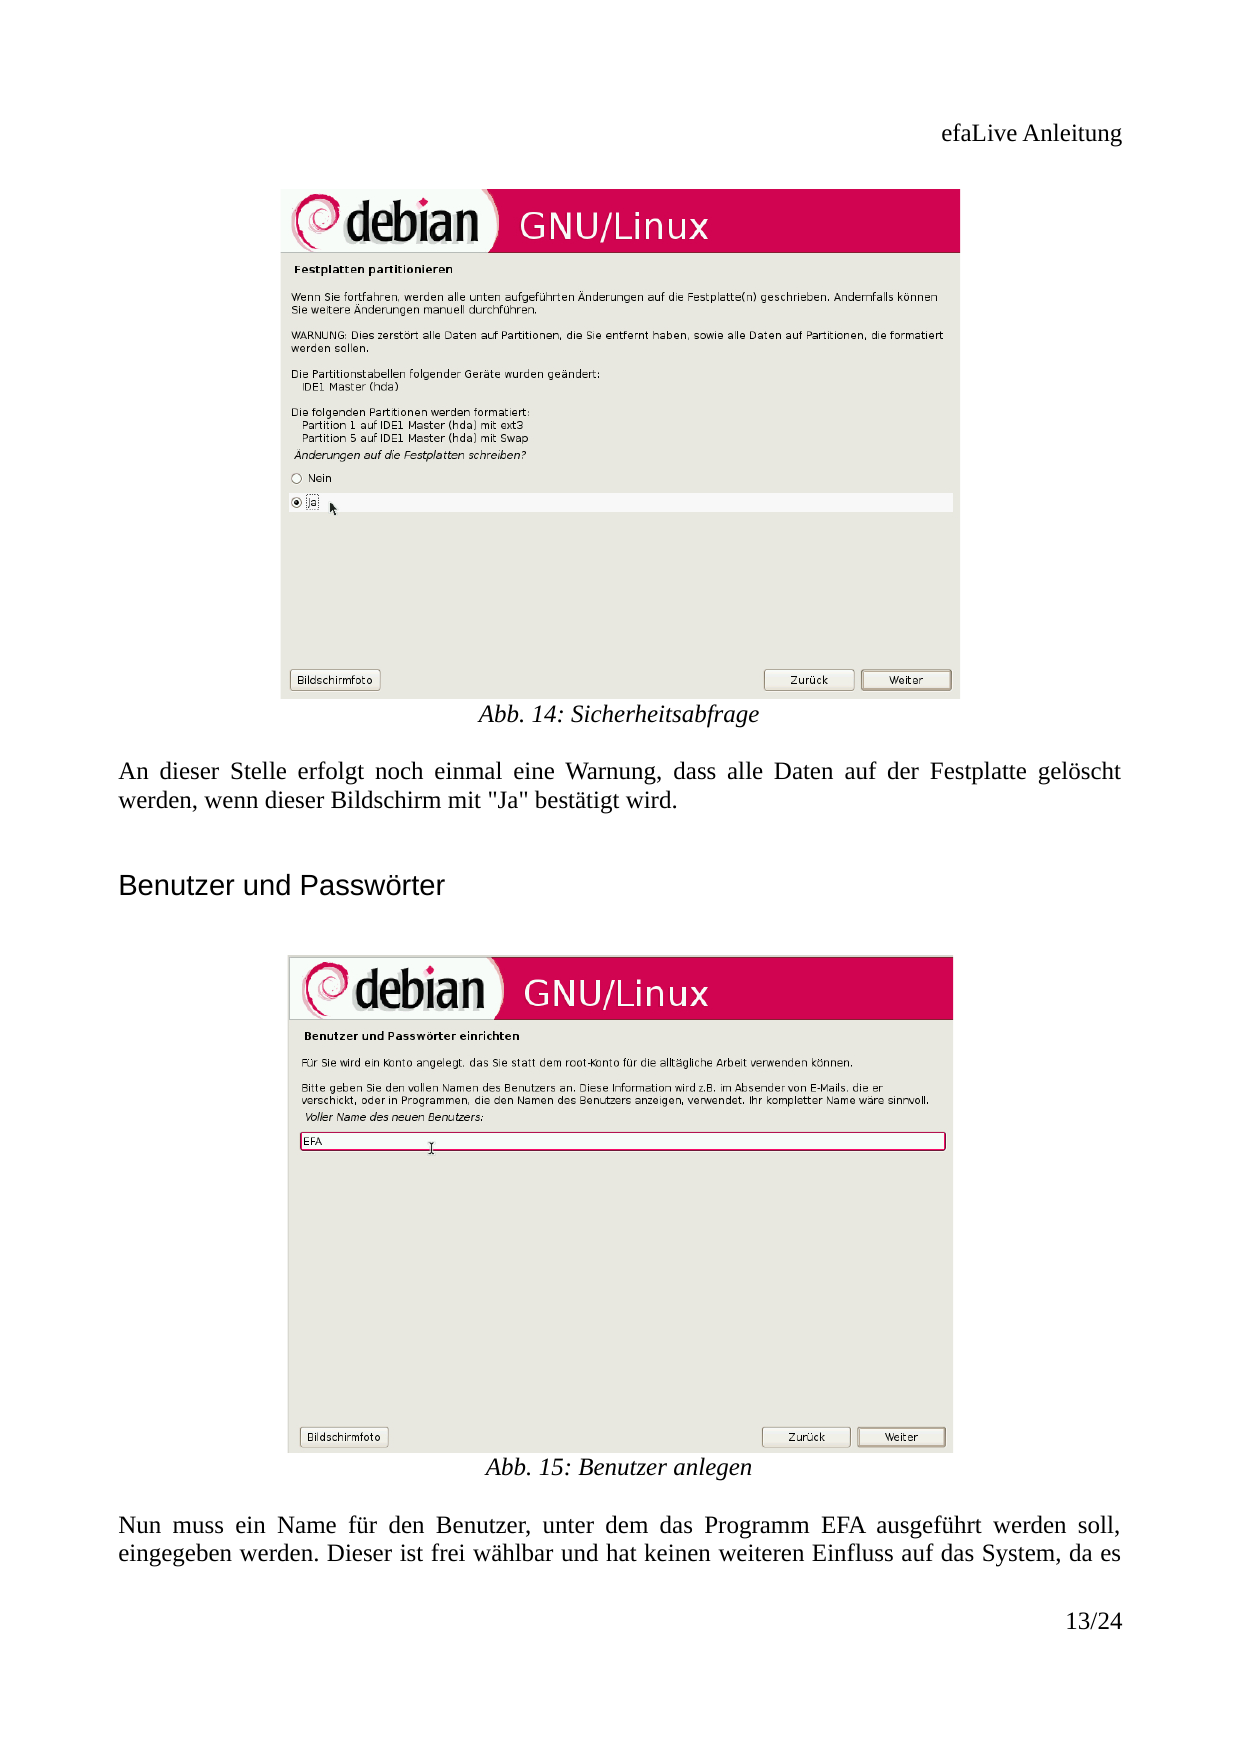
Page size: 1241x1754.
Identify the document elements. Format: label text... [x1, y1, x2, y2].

picture [280, 189, 961, 699]
text Abb. 14: Sicherheitsabfrage [280, 699, 960, 727]
subtitle Benutzer und Passwörter [118, 867, 1122, 901]
picture [287, 955, 954, 1453]
text An dieser Stelle erfolgt noch einmal eine Warnung, dass alle Daten auf der Festplatte gelöscht werden, wenn dieser Bildschirm mit "Ja" bestätigt wird. [118, 756, 1122, 814]
text Abb. 15: Benutzer anlegen [287, 1453, 953, 1481]
text Nun muss ein Name für den Benutzer, unter dem das Programm EFA ausgeführt werden soll, eingegeben werden. Dieser ist frei wählbar und hat keinen weiteren Einfluss auf das System, da es [118, 1510, 1122, 1567]
